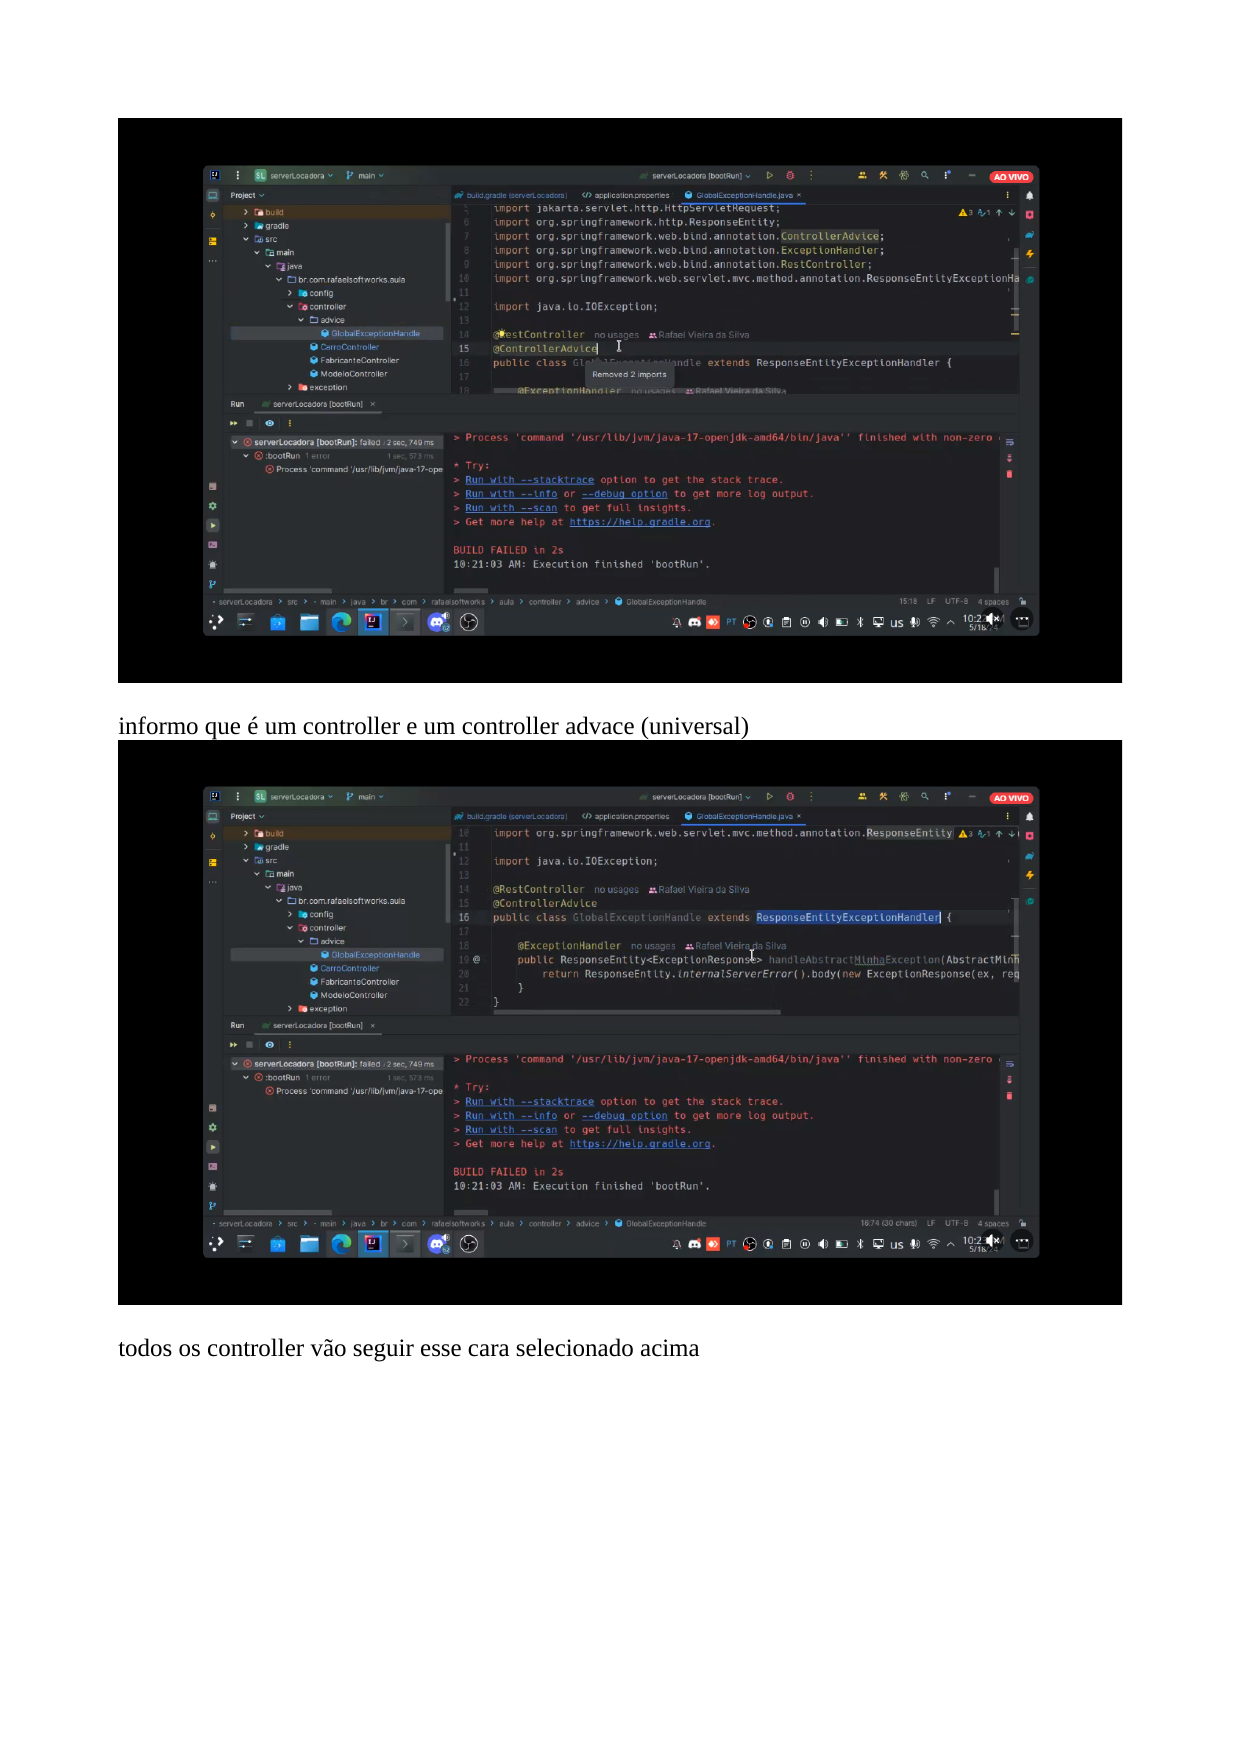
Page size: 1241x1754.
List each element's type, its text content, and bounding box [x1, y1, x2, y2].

text todos os controller vão seguir esse cara selecionado acima [118, 1333, 1122, 1362]
text informo que é um controller e um controller advace (universal) [118, 711, 1122, 740]
picture [118, 118, 1123, 683]
picture [118, 740, 1123, 1305]
